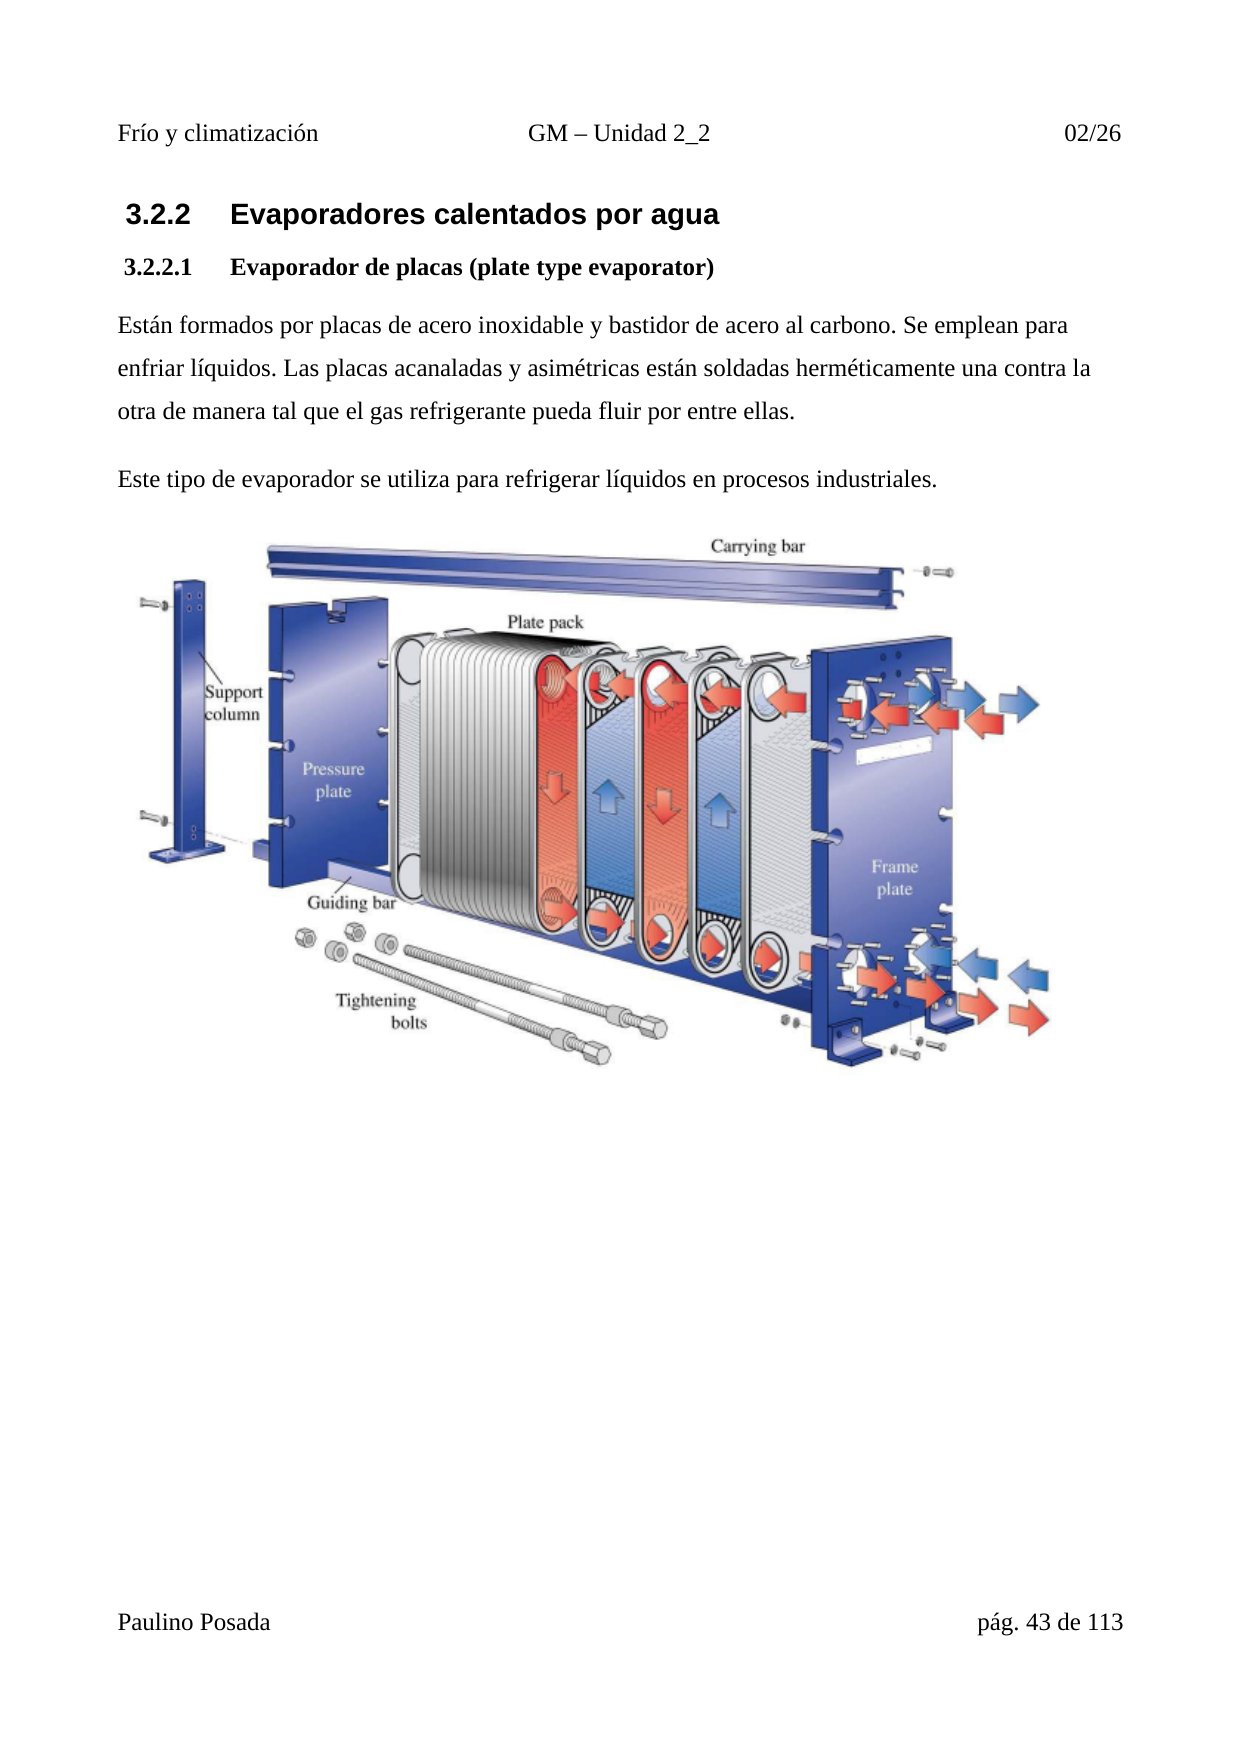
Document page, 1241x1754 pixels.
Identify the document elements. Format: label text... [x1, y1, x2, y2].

subtitle Evaporadores calentados por agua [117, 197, 1123, 231]
subtitle Evaporador de placas (plate type evaporator) [117, 252, 1123, 281]
text Este tipo de evaporador se utiliza para refrigerar líquidos en procesos industriales. [117, 464, 1123, 493]
picture [118, 519, 1123, 1105]
text Están formados por placas de acero inoxidable y bastidor de acero al carbono. Se emplean para enfriar líquidos. Las placas acanaladas y asimétricas están soldadas herméticamente una contra la otra de manera tal que el gas refrigerante pueda fluir por entre ellas. [117, 310, 1123, 425]
